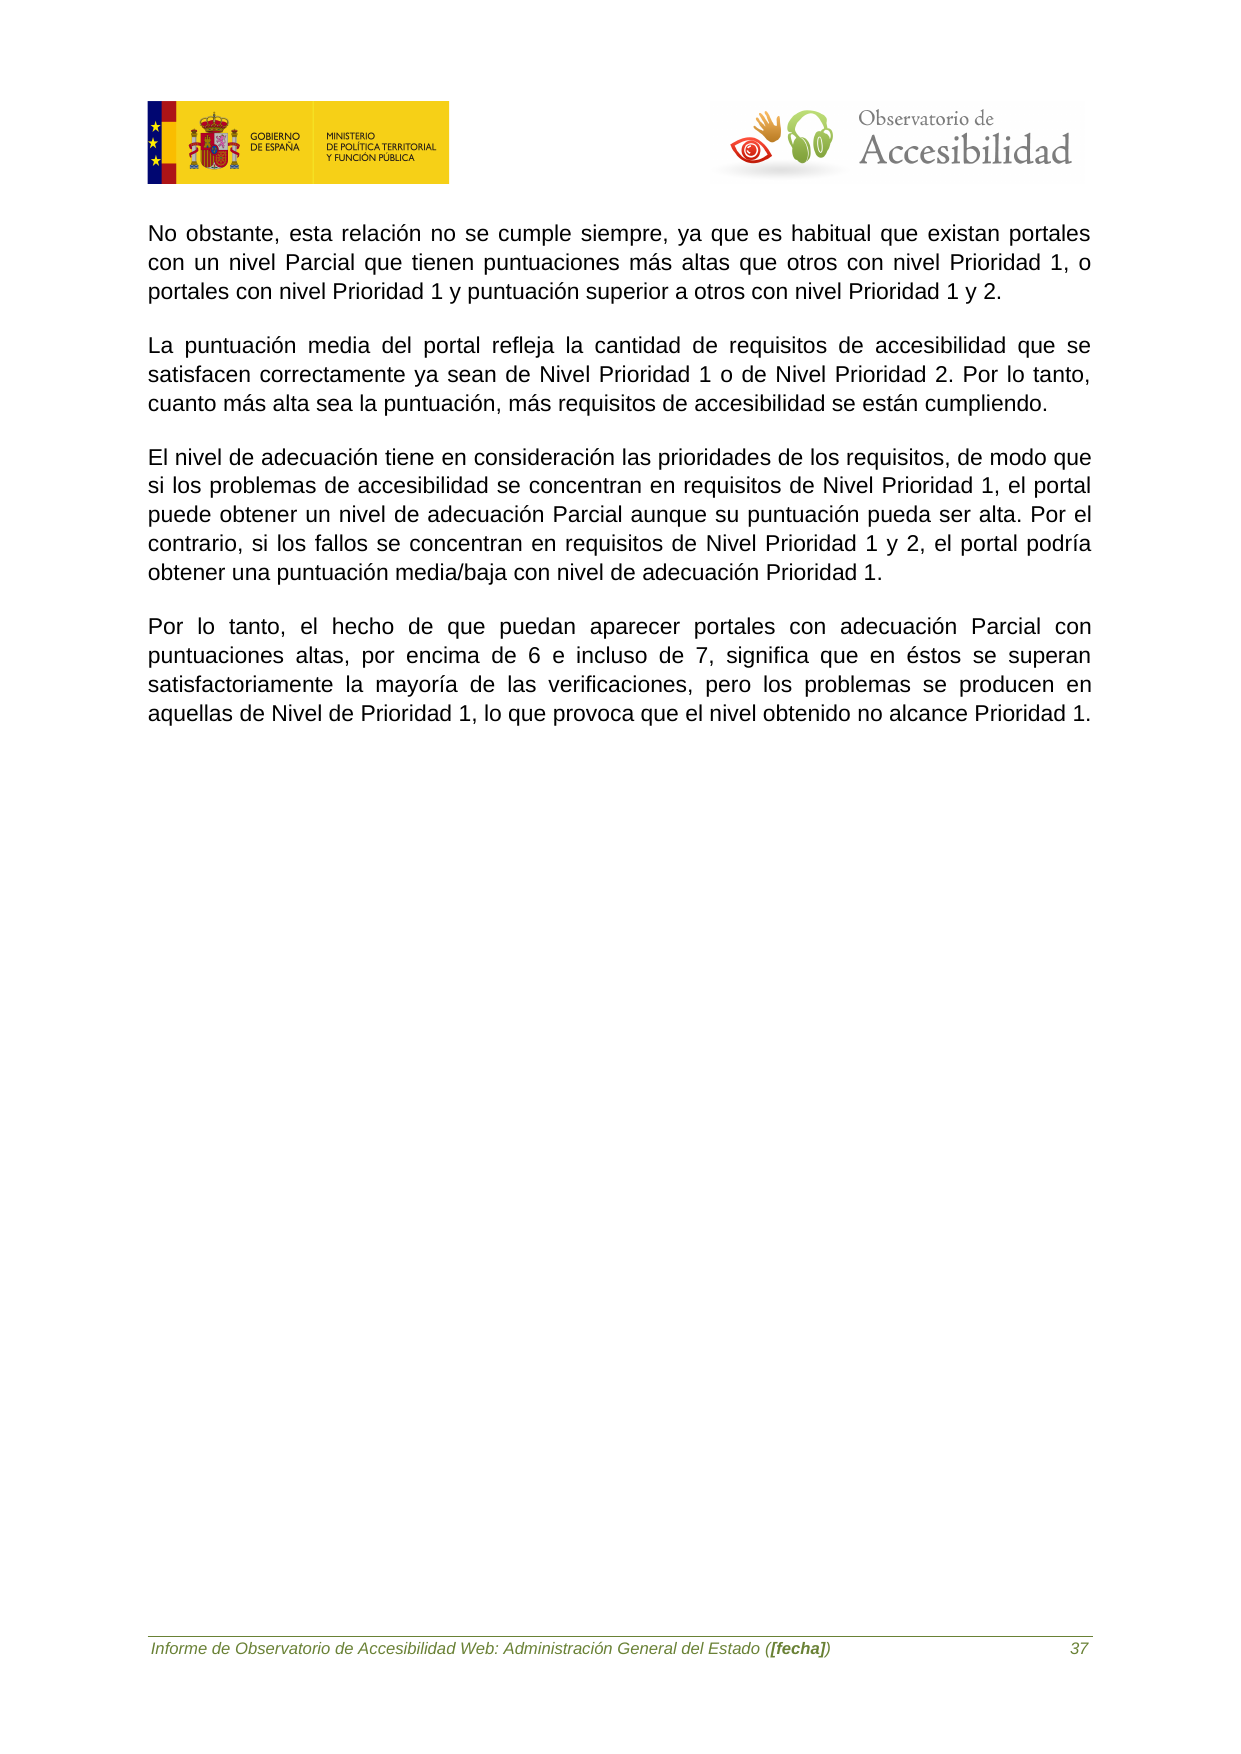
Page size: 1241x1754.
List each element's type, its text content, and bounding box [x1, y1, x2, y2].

text Por lo tanto, el hecho de que puedan aparecer portales con adecuación Parcial con puntuaciones altas, por encima de 6 e incluso de 7, significa que en éstos se superan satisfactoriamente la mayoría de las verificaciones, pero los problemas se producen en aquellas de Nivel de Prioridad 1, lo que provoca que el nivel obtenido no alcance Prioridad 1. [148, 613, 1092, 726]
text El nivel de adecuación tiene en consideración las prioridades de los requisitos, de modo que si los problemas de accesibilidad se concentran en requisitos de Nivel Prioridad 1, el portal puede obtener un nivel de adecuación Parcial aunque su puntuación pueda ser alta. Por el contrario, si los fallos se concentran en requisitos de Nivel Prioridad 1 y 2, el portal podría obtener una puntuación media/baja con nivel de adecuación Prioridad 1. [148, 443, 1092, 586]
picture [147, 101, 450, 184]
picture [710, 101, 1086, 184]
text La puntuación media del portal refleja la cantidad de requisitos de accesibilidad que se satisfacen correctamente ya sean de Nivel Prioridad 1 o de Nivel Prioridad 2. Por lo tanto, cuanto más alta sea la puntuación, más requisitos de accesibilidad se están cumpliendo. [148, 332, 1092, 416]
text No obstante, esta relación no se cumple siempre, ya que es habitual que existan portales con un nivel Parcial que tienen puntuaciones más altas que otros con nivel Prioridad 1, o portales con nivel Prioridad 1 y puntuación superior a otros con nivel Prioridad 1 y 2. [148, 220, 1092, 304]
